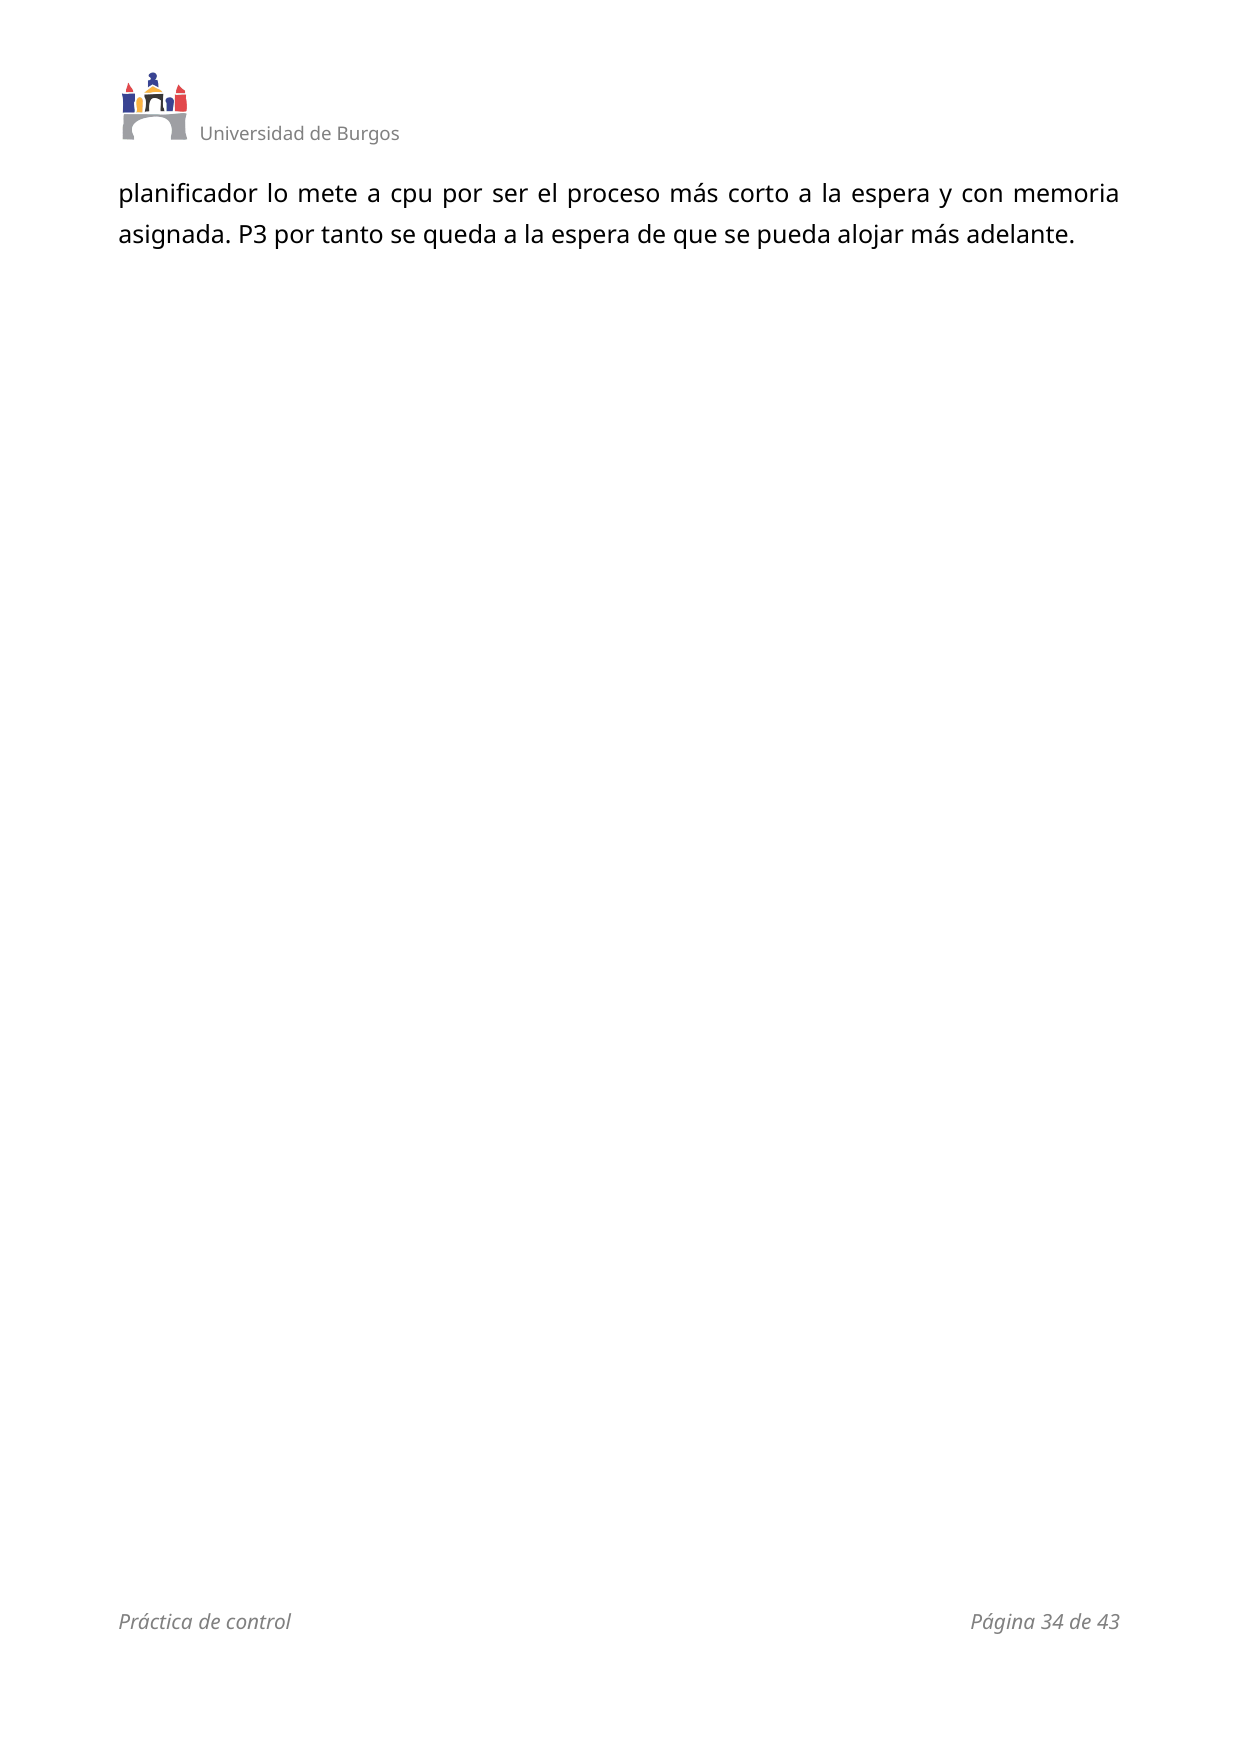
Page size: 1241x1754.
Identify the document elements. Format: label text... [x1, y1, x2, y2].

picture [117, 72, 189, 142]
text planificador lo mete a cpu por ser el proceso más corto a la espera y con memoria asignada. P3 por tanto se queda a la espera de que se pueda alojar más adelante. [118, 176, 1122, 251]
